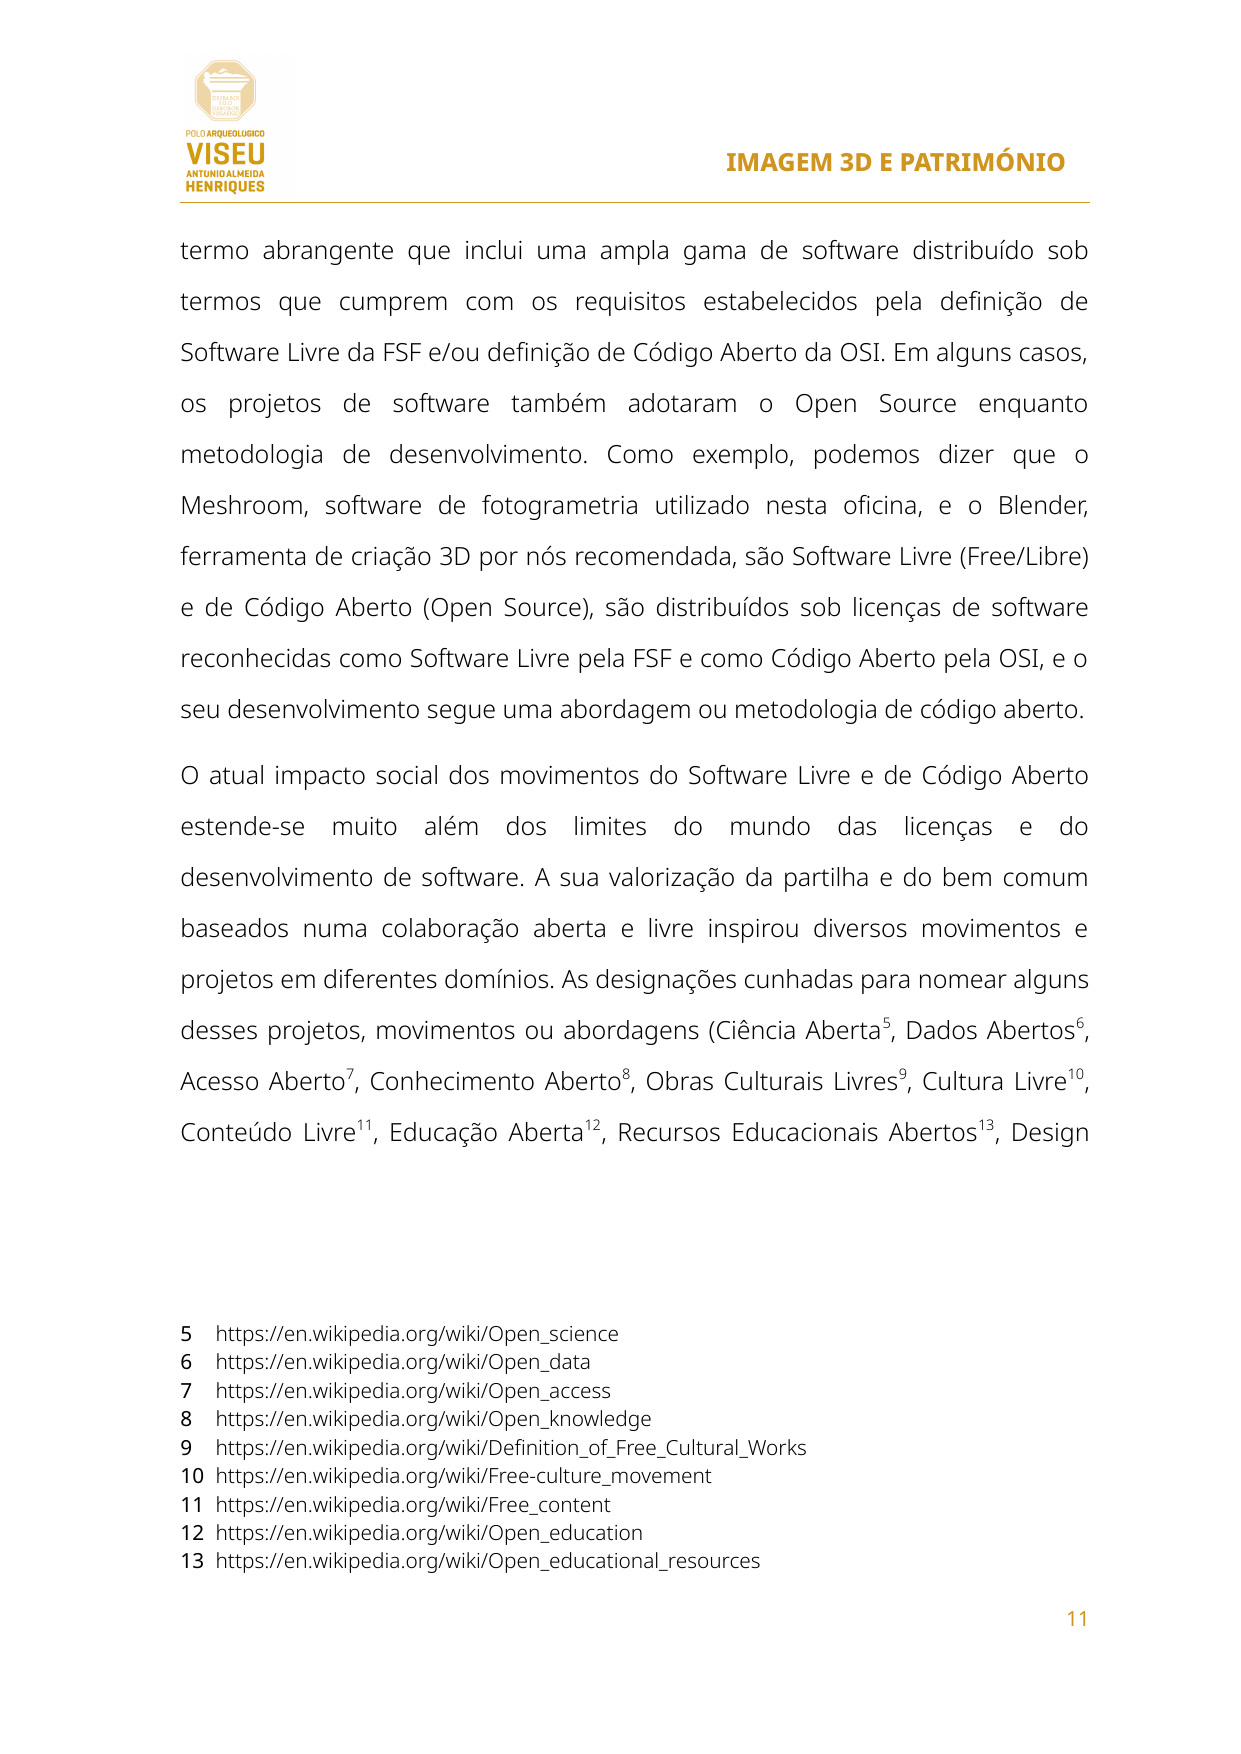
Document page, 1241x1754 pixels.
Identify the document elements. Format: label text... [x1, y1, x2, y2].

text https://en.wikipedia.org/wiki/Free_content [180, 1490, 1090, 1518]
text https://en.wikipedia.org/wiki/Free-culture_movement [180, 1461, 1090, 1490]
text https://en.wikipedia.org/wiki/Definition_of_Free_Cultural_Works [180, 1433, 1090, 1461]
text https://en.wikipedia.org/wiki/Open_education [180, 1518, 1090, 1547]
text https://en.wikipedia.org/wiki/Open_science [180, 1319, 1090, 1347]
text termo abrangente que inclui uma ampla gama de software distribuído sob termos que cumprem com os requisitos estabelecidos pela definição de Software Livre da FSF e/ou definição de Código Aberto da OSI. Em alguns casos, os projetos de software também adotaram o Open Source enquanto metodologia de desenvolvimento. Como exemplo, podemos dizer que o Meshroom, software de fotogrametria utilizado nesta oficina, e o Blender, ferramenta de criação 3D por nós recomendada, são Software Livre (Free/Libre) e de Código Aberto (Open Source), são distribuídos sob licenças de software reconhecidas como Software Livre pela FSF e como Código Aberto pela OSI, e o seu desenvolvimento segue uma abordagem ou metodologia de código aberto. [180, 232, 1090, 726]
text O atual impacto social dos movimentos do Software Livre e de Código Aberto estende-se muito além dos limites do mundo das licenças e do desenvolvimento de software. A sua valorização da partilha e do bem comum baseados numa colaboração aberta e livre inspirou diversos movimentos e projetos em diferentes domínios. As designações cunhadas para nomear alguns desses projetos, movimentos ou abordagens (Ciência Aberta, Dados Abertos, Acesso Aberto, Conhecimento Aberto, Obras Culturais Livres, Cultura Livre, Conteúdo Livre, Educação Aberta, Recursos Educacionais Abertos, Design Aberto, Hardware Aberto, Governo Aberto, Arquitetura de Código Aberto, Jornalismo de Código Aberto, etc.) testemunham ou sugerem, no mínimo, algum nível de partilha dos princípios e fundamentos éticos que sustentam os movimentos de Software Livre e Código Aberto. [180, 757, 1090, 1149]
text https://en.wikipedia.org/wiki/Open_access [180, 1376, 1090, 1404]
picture [183, 52, 299, 201]
text https://en.wikipedia.org/wiki/Open_data [180, 1347, 1090, 1376]
text https://en.wikipedia.org/wiki/Open_knowledge [180, 1404, 1090, 1433]
text https://en.wikipedia.org/wiki/Open_educational_resources [180, 1547, 1090, 1575]
